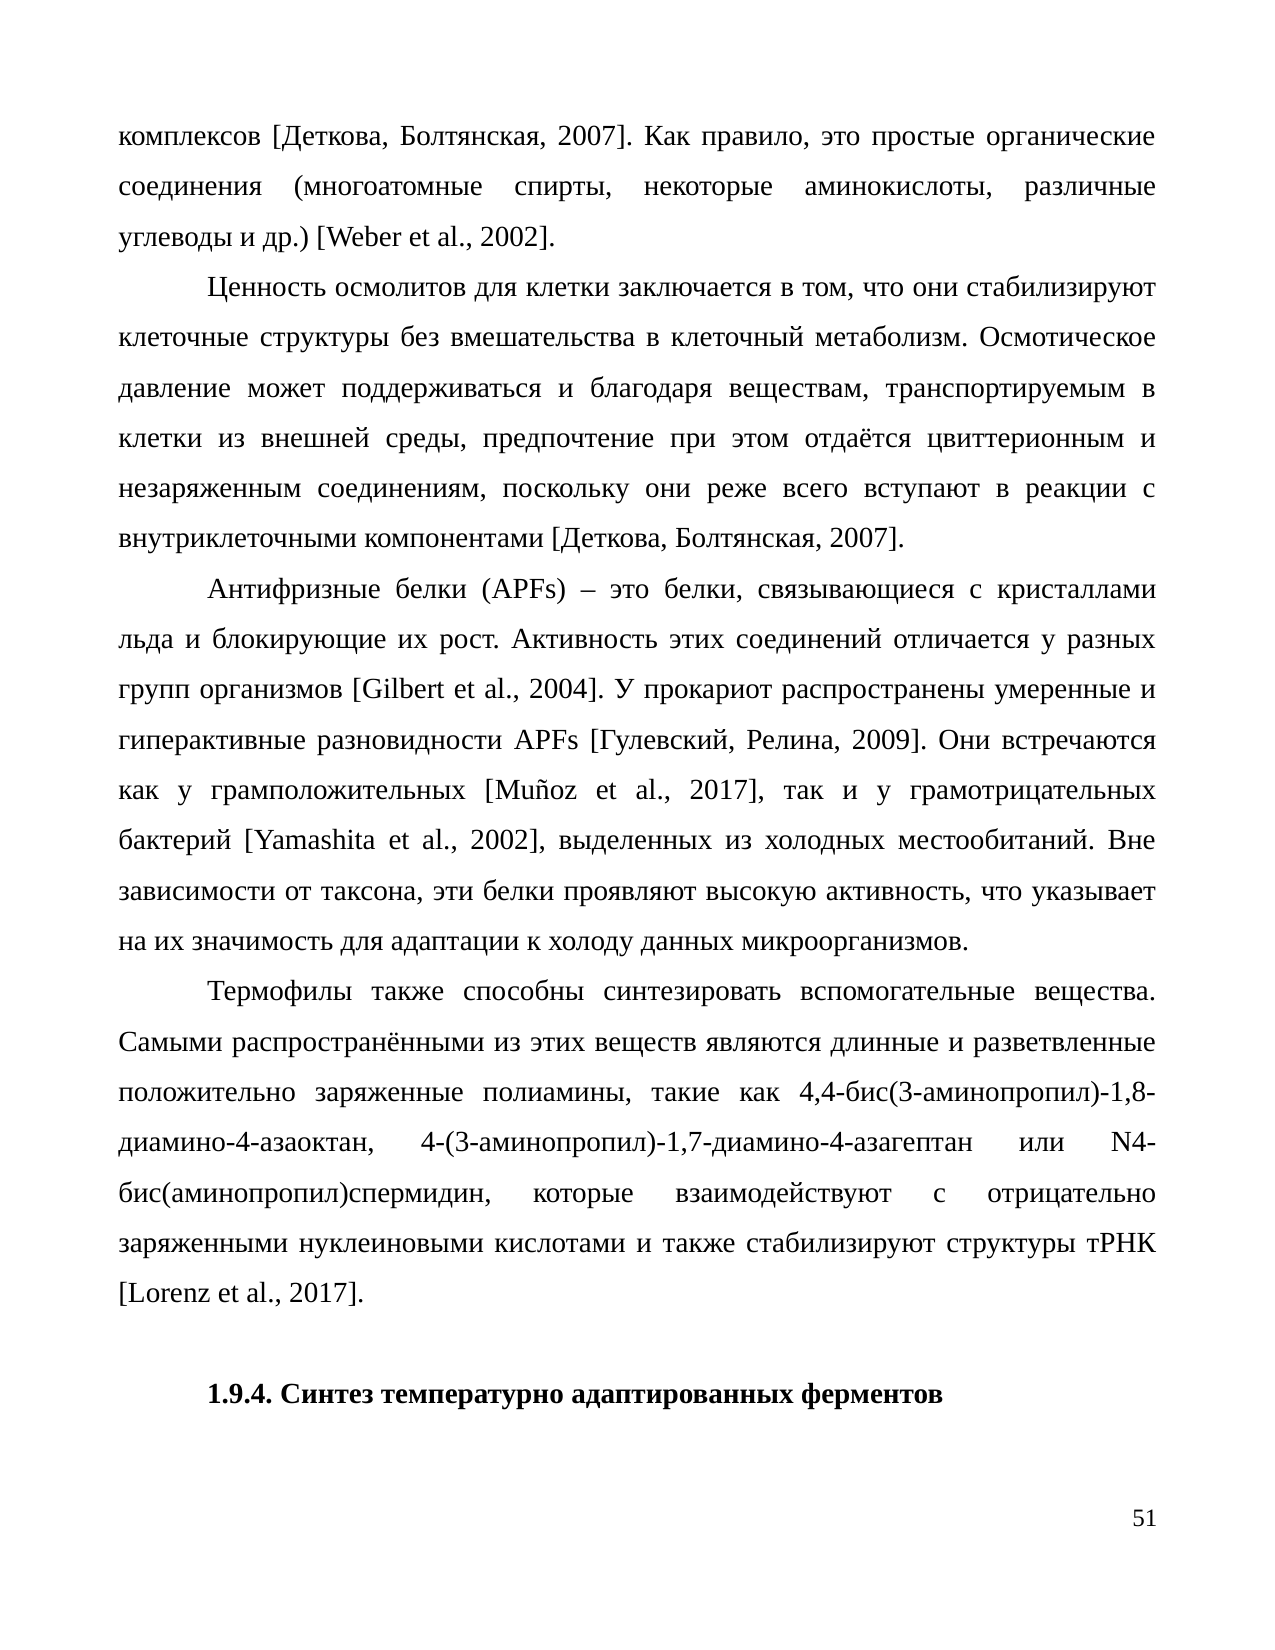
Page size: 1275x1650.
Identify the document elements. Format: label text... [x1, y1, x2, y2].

text Ценность осмолитов для клетки заключается в том, что они стабилизируют клеточные структуры без вмешательства в клеточный метаболизм. Осмотическое давление может поддерживаться и благодаря веществам, транспортируемым в клетки из внешней среды, предпочтение при этом отдаётся цвиттерионным и незаряженным соединениям, поскольку они реже всего вступают в реакции с внутриклеточными компонентами [Деткова, Болтянская, 2007]. [118, 269, 1157, 554]
text комплексов [Деткова, Болтянская, 2007]. Как правило, это простые органические соединения (многоатомные спирты, некоторые аминокислоты, различные углеводы и др.) [Weber et al., 2002]. [118, 118, 1157, 252]
text Антифризные белки (APFs) – это белки, связывающиеся с кристаллами льда и блокирующие их рост. Активность этих соединений отличается у разных групп организмов [Gilbert et al., 2004]. У прокариот распространены умеренные и гиперактивные разновидности APFs [Гулевский, Релина, 2009]. Они встречаются как у грамположительных [Muñoz et al., 2017], так и у грамотрицательных бактерий [Yamashita et al., 2002], выделенных из холодных местообитаний. Вне зависимости от таксона, эти белки проявляют высокую активность, что указывает на их значимость для адаптации к холоду данных микроорганизмов. [118, 571, 1157, 957]
text Термофилы также способны синтезировать вспомогательные вещества. Самыми распространёнными из этих веществ являются длинные и разветвленные положительно заряженные полиамины, такие как 4,4-бис(3-аминопропил)-1,8-диамино-4-азаоктан, 4-(3-аминопропил)-1,7-диамино-4-азагептан или N4-бис(аминопропил)спермидин, которые взаимодействуют с отрицательно заряженными нуклеиновыми кислотами и также стабилизируют структуры тРНК [Lorenz et al., 2017]. [118, 973, 1157, 1309]
subtitle 1.9.4. Синтез температурно адаптированных ферментов [118, 1376, 1157, 1409]
